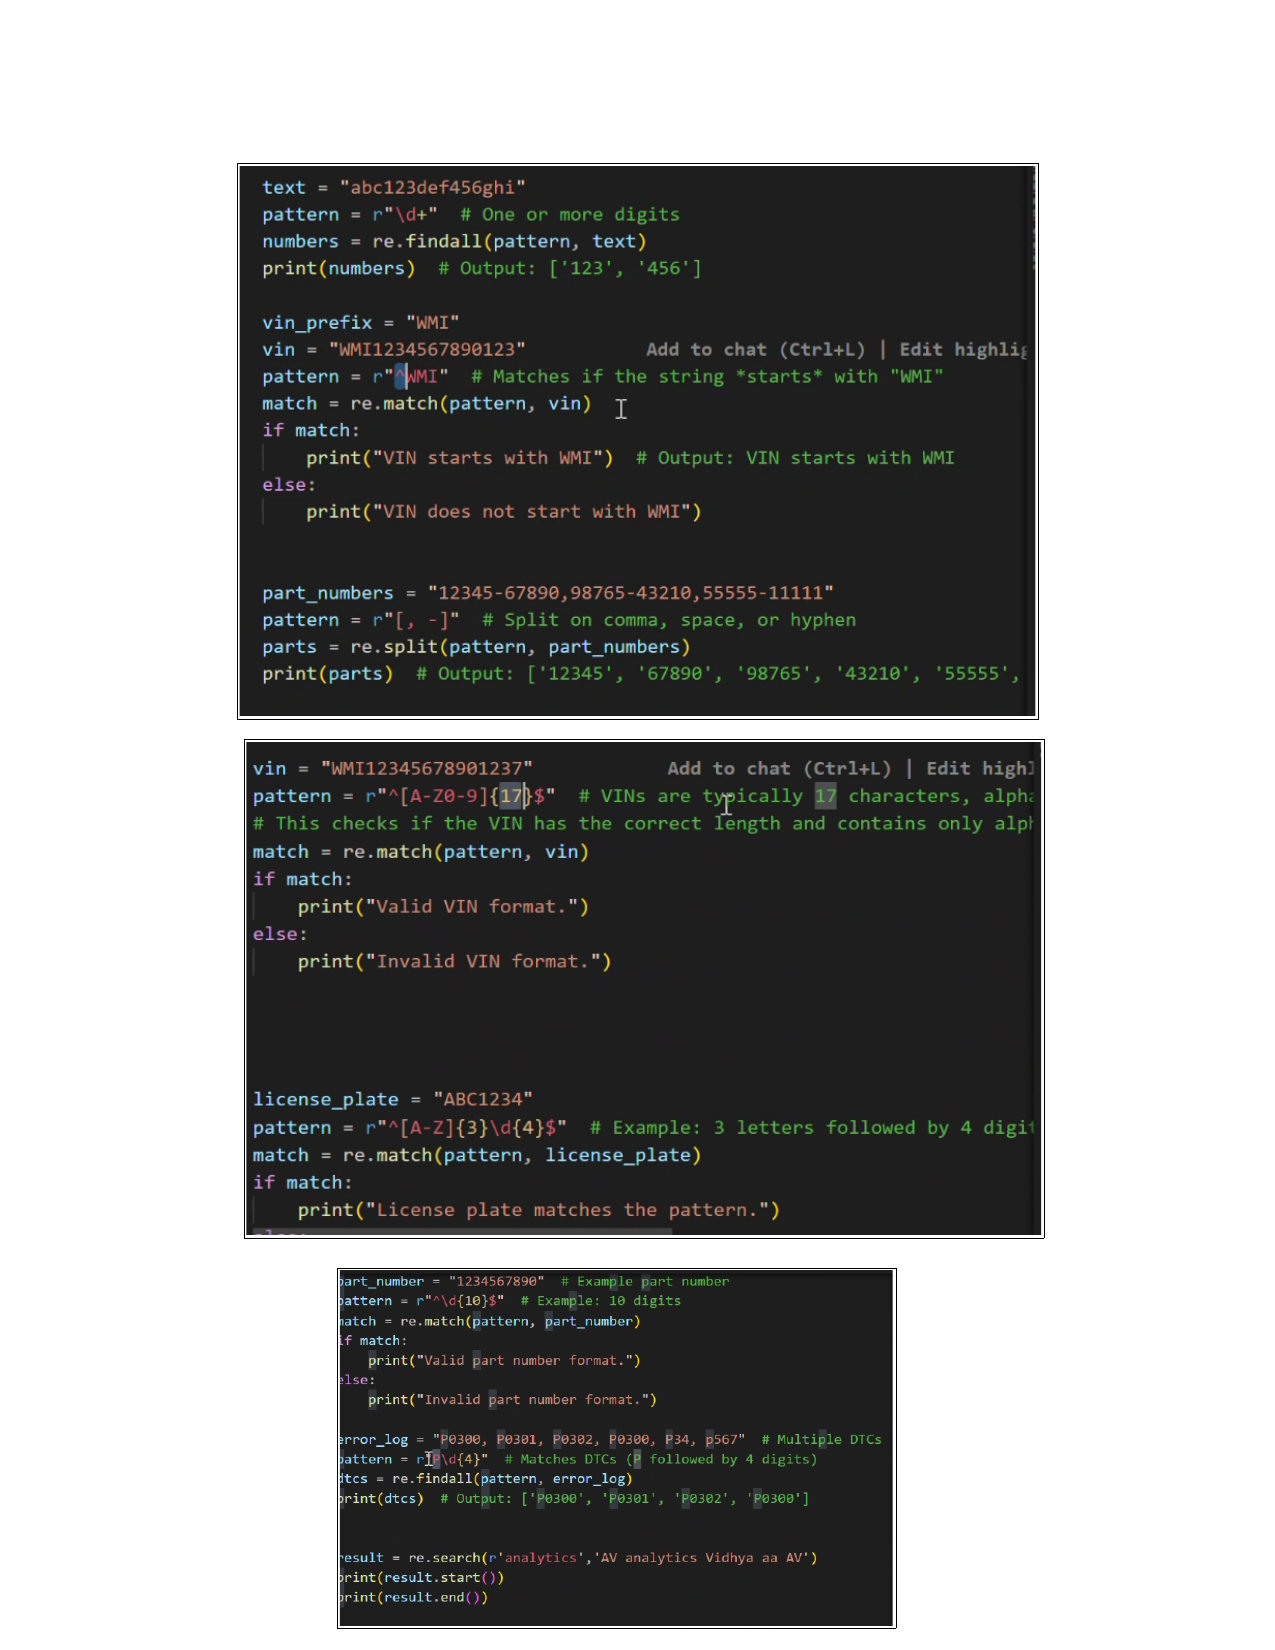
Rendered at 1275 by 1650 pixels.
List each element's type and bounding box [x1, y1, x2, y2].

picture [246, 742, 1042, 1235]
picture [239, 166, 1036, 716]
picture [339, 1270, 893, 1626]
